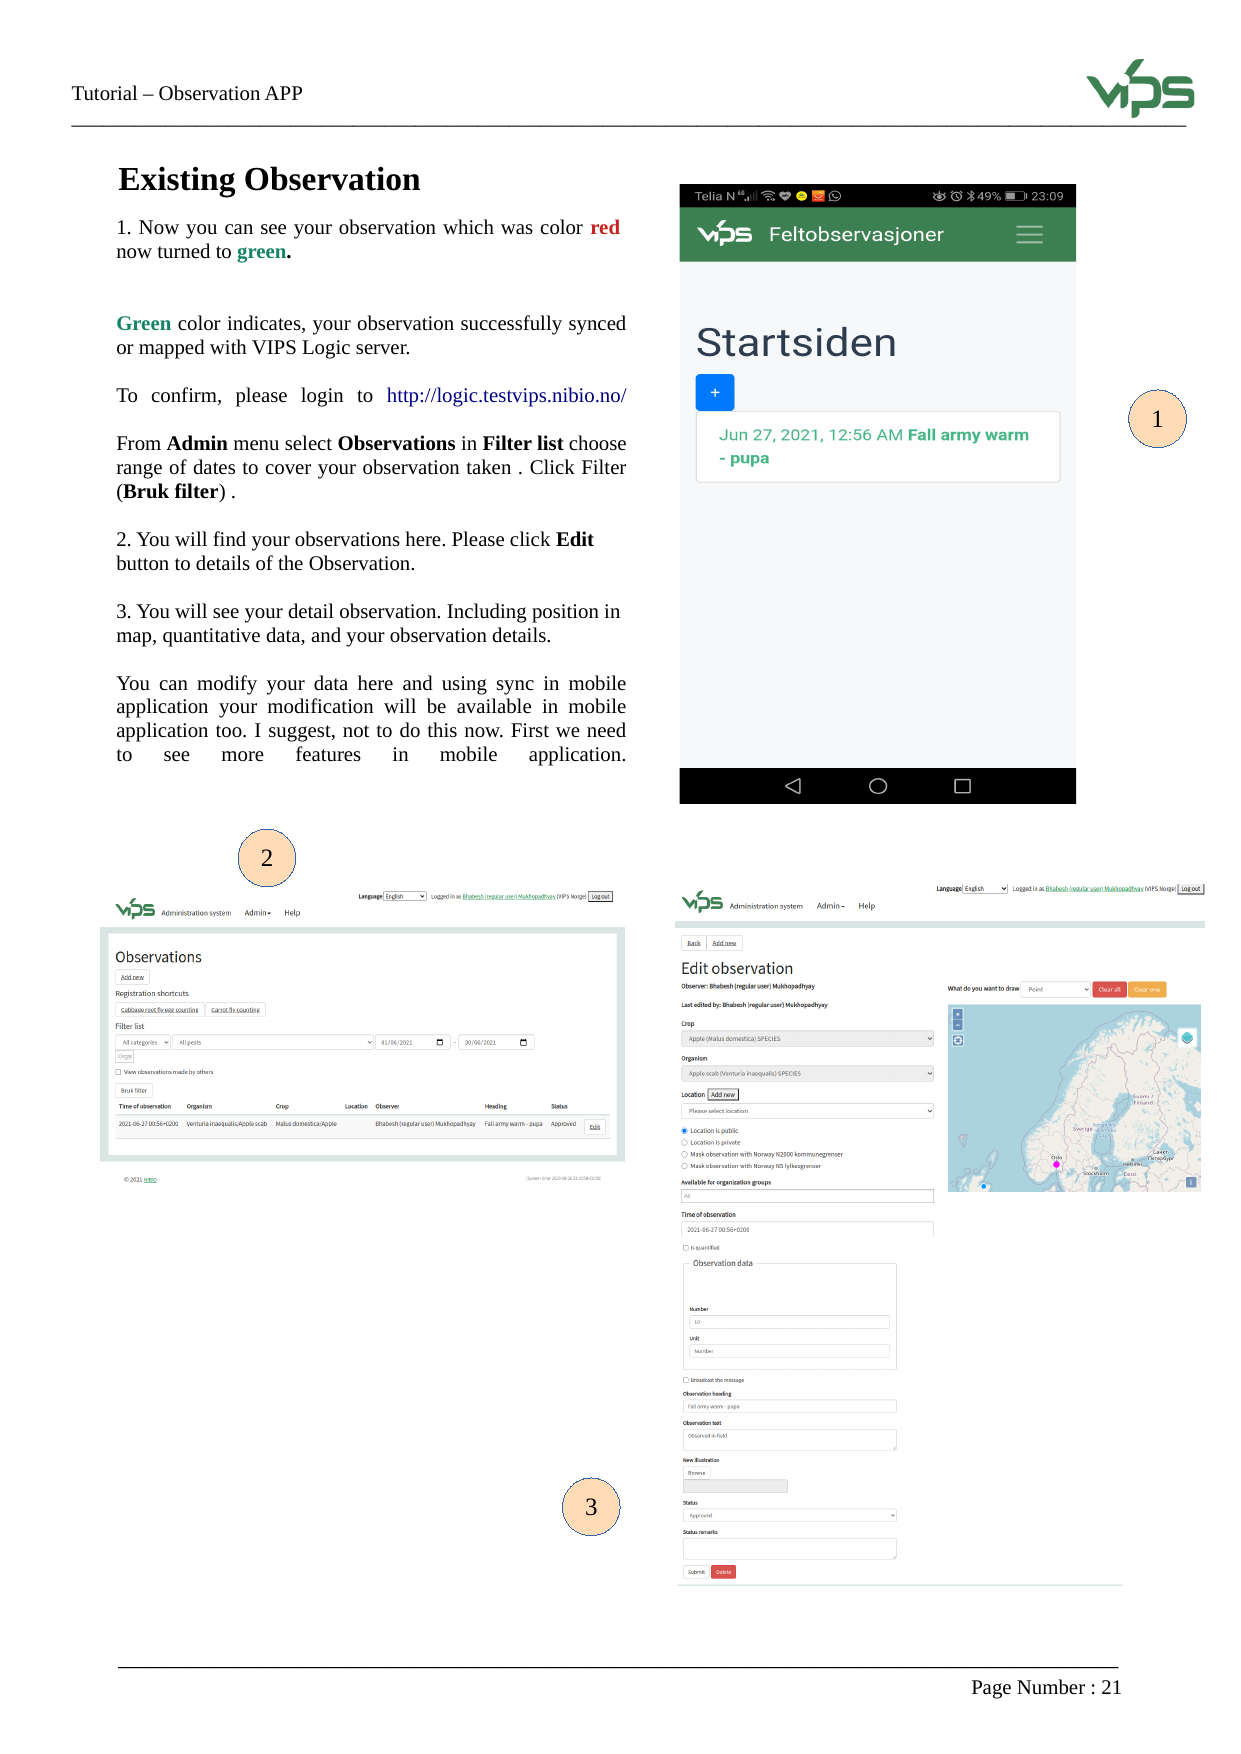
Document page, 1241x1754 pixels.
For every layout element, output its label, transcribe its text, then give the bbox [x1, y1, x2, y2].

subtitle Existing Observation [118, 159, 1122, 198]
picture [99, 891, 625, 1189]
picture [677, 1241, 1123, 1586]
picture [679, 184, 1077, 804]
picture [1086, 59, 1195, 118]
picture [674, 884, 1205, 1237]
